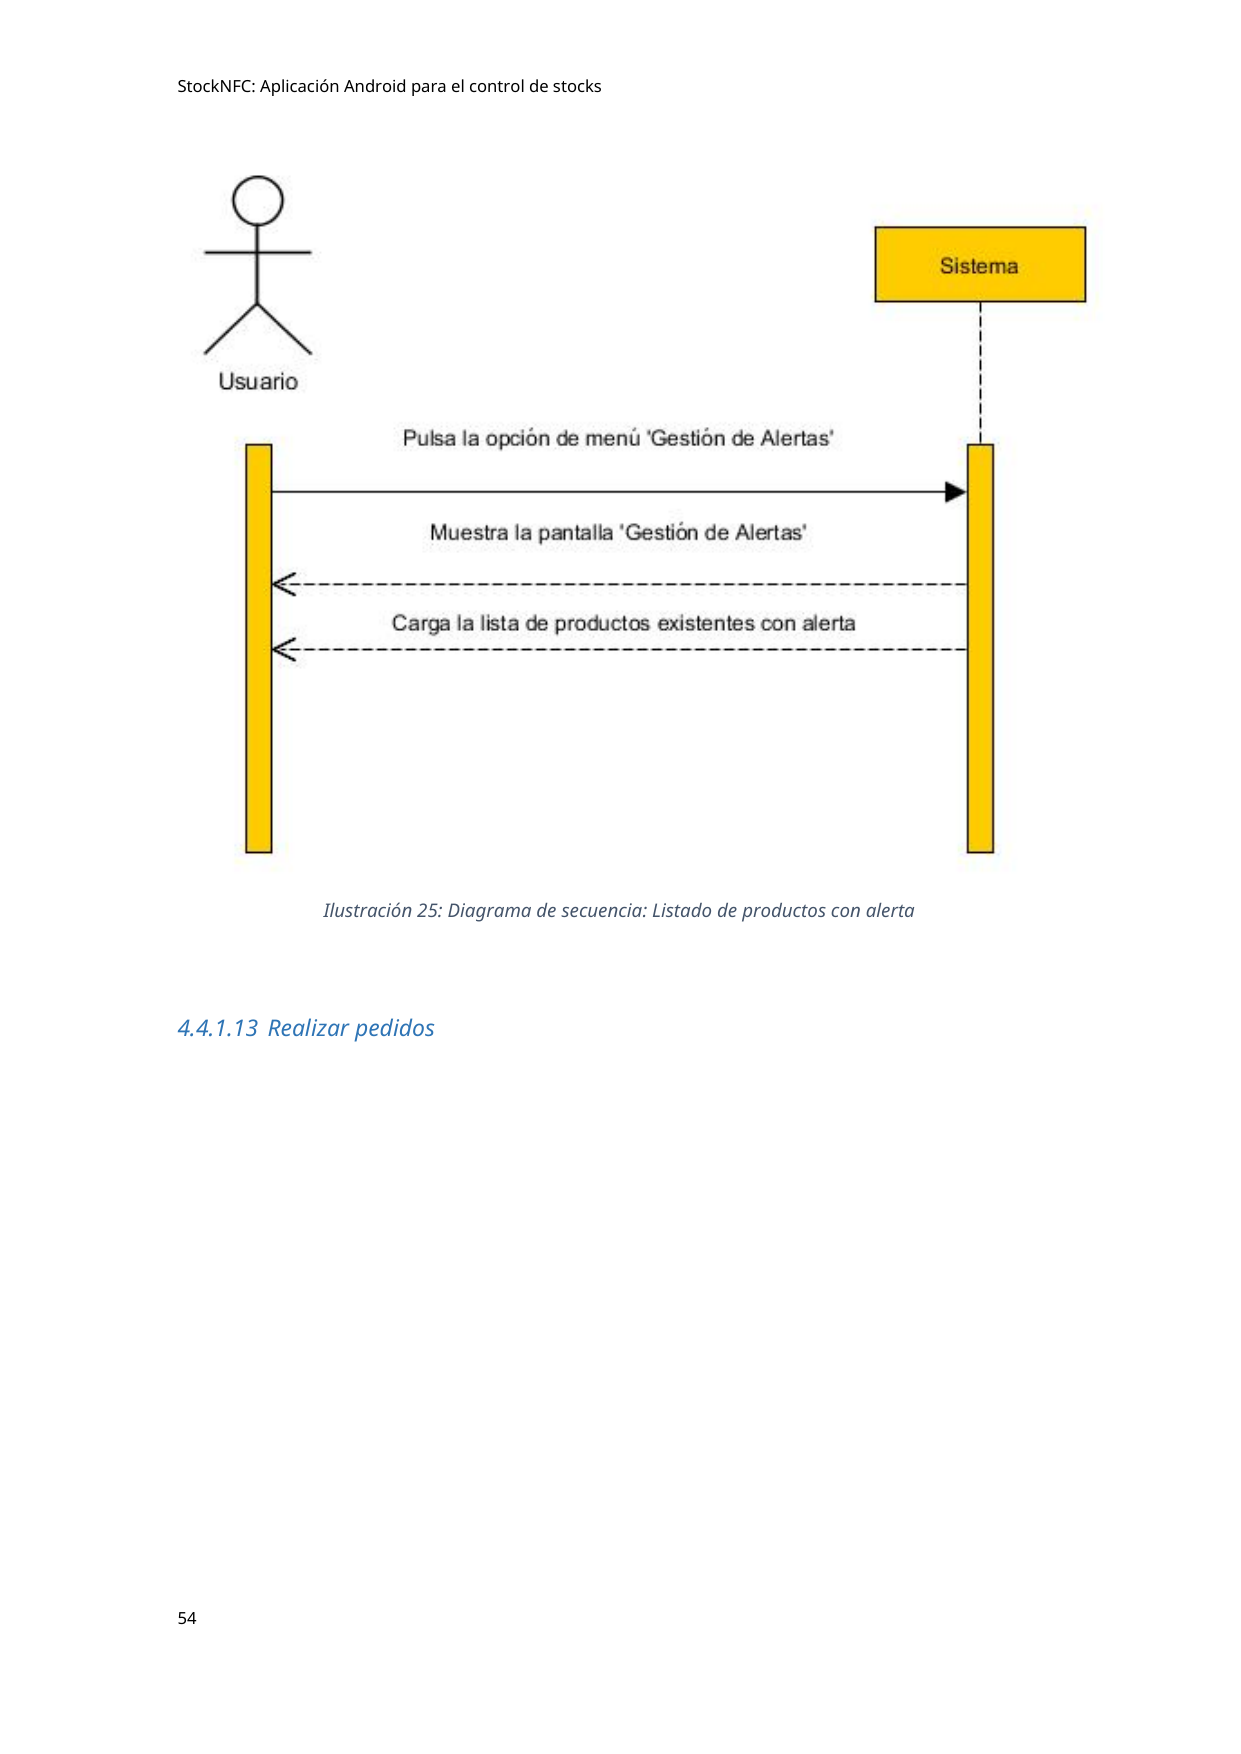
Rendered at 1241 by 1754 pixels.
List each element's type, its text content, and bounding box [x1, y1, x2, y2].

subtitle Realizar pedidos [177, 1012, 1063, 1043]
text Ilustración 25: Diagrama de secuencia: Listado de productos con alerta [177, 897, 1063, 923]
